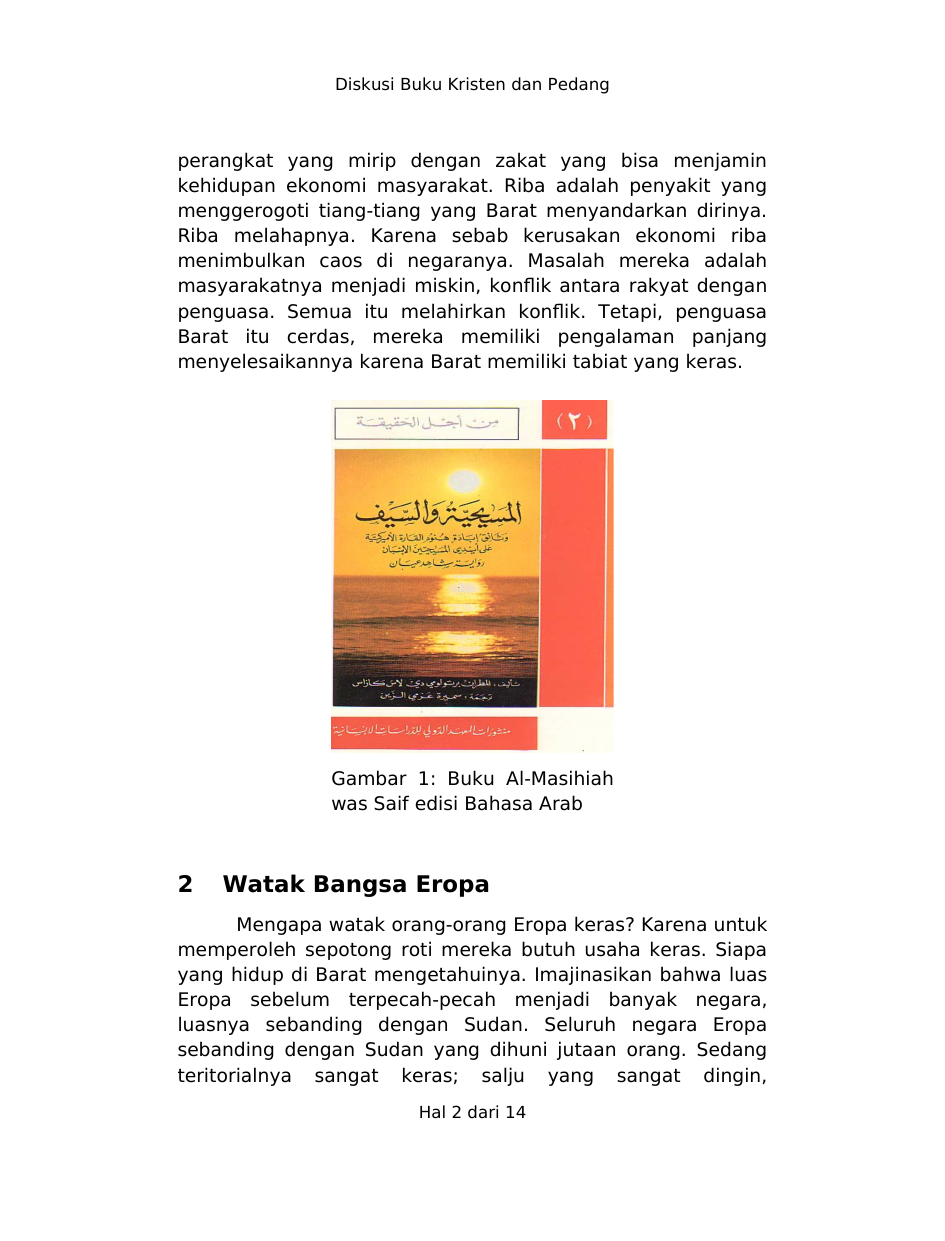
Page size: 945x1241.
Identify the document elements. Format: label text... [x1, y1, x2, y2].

text perangkat yang mirip dengan zakat yang bisa menjamin kehidupan ekonomi masyarakat. Riba adalah penyakit yang menggerogoti tiang-tiang yang Barat menyandarkan dirinya. Riba melahapnya. Karena sebab kerusakan ekonomi riba menimbulkan caos di negaranya. Masalah mereka adalah masyarakatnya menjadi miskin, konflik antara rakyat dengan penguasa. Semua itu melahirkan konflik. Tetapi, penguasa Barat itu cerdas, mereka memiliki pengalaman panjang menyelesaikannya karena Barat memiliki tabiat yang keras. [177, 150, 768, 373]
text Gambar 1: Buku Al-Masihiah was Saif edisi Bahasa Arab [331, 753, 614, 815]
text Mengapa watak orang-orang Eropa keras? Karena untuk memperoleh sepotong roti mereka butuh usaha keras. Siapa yang hidup di Barat mengetahuinya. Imajinasikan bahwa luas Eropa sebelum terpecah-pecah menjadi banyak negara, luasnya sebanding dengan Sudan. Seluruh negara Eropa sebanding dengan Sudan yang dihuni jutaan orang. Sedang teritorialnya sangat keras; salju yang sangat dingin, [177, 914, 768, 1086]
subtitle Watak Bangsa Eropa [177, 871, 768, 897]
picture [331, 400, 614, 753]
